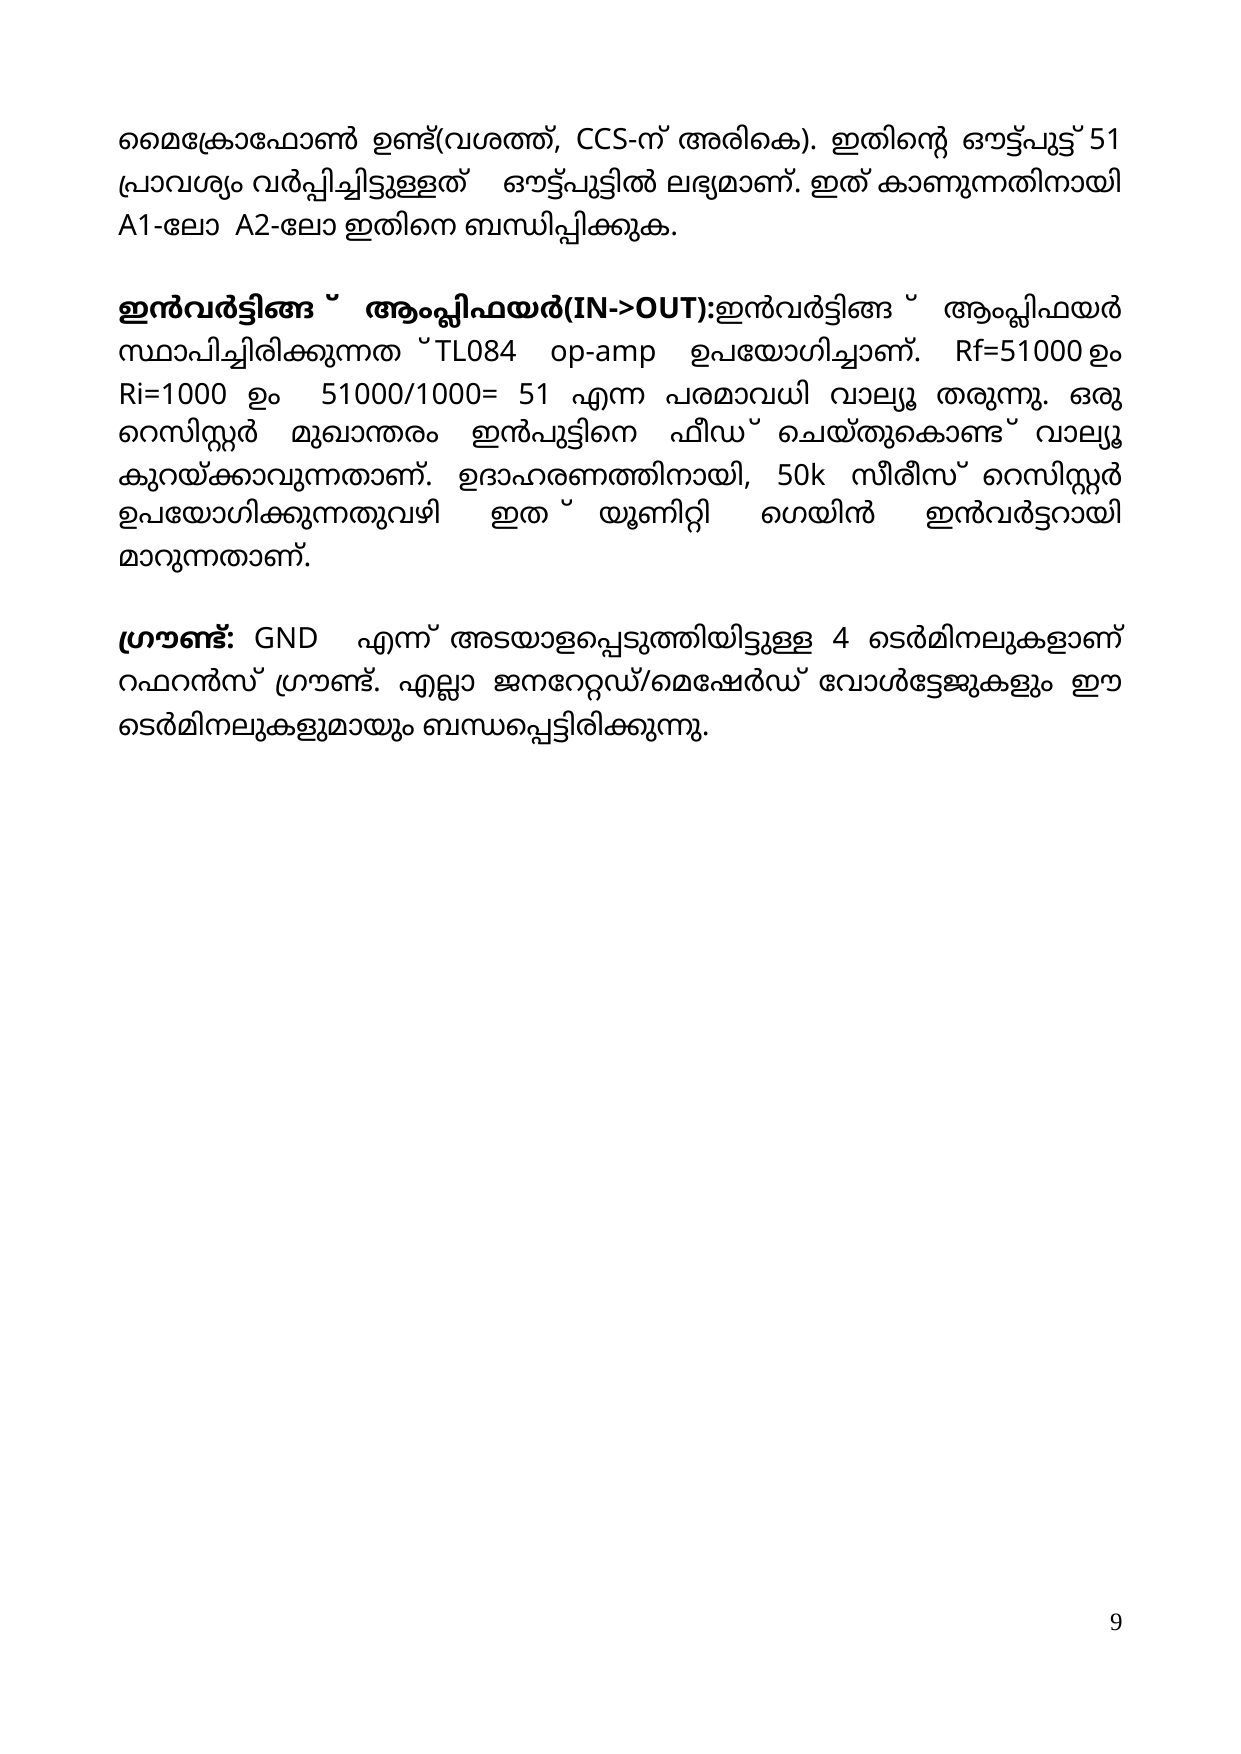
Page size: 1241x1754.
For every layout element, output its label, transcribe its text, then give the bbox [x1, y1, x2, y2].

text ഗ്രൗണ്ട്: GND എന്ന് അടയാളപ്പെടുത്തിയിട്ടുള്ള 4 ടെര്‍മിനലുകളാണ് റഫറന്‍സ് ഗ്രൗണ്ട്. എല്ലാ ജനറേറ്റഡ്/മെഷേര്‍ഡ് വോള്‍ട്ടേജുകളും ഈ ടെര്‍മിനലുകളുമായും ബന്ധപ്പെട്ടിരിക്കുന്നു. [118, 618, 1122, 747]
text മൈക്രോഫോണ്‍ ഉണ്ട്(വശത്ത്, CCS-ന് അരികെ). ഇതിന്റെ ഔട്ട്പുട്ട് 51 പ്രാവശ്യം വര്‍പ്പിച്ചിട്ടുള്ളത് ഔട്ട്പുട്ടില്‍ ലഭ്യമാണ്. ഇത് കാണുന്നതിനായി A1-ലോ A2-ലോ ഇതിനെ ബന്ധിപ്പിക്കുക. [118, 118, 1122, 247]
text ഇന്‍വര്‍ട്ടിങ്ങ് ആംപ്ലിഫയര്‍(IN->OUT):ഇന്‍വര്‍ട്ടിങ്ങ് ആംപ്ലിഫയര്‍ സ്ഥാപിച്ചിരിക്കുന്നത് TL084 op-amp ഉപയോഗിച്ചാണ്. Rf=51000ഉം Ri=1000 ഉം 51000/1000= 51 എന്ന പരമാവധി വാല്യൂ തരുന്നു. ഒരു റെസിസ്റ്റര്‍ മുഖാന്തരം ഇന്‍പുട്ടിനെ ഫീഡ് ചെയ്തുകൊണ്ട് വാല്യൂ കുറയ്ക്കാവുന്നതാണ്. ഉദാഹരണത്തിനായി, 50k സീരീസ് റെസിസ്റ്റര്‍ ഉപയോഗിക്കുന്നതുവഴി ഇത് യൂണിറ്റി ഗെയിന്‍ ഇന്‍വര്‍ട്ടറായി മാറുന്നതാണ്. [118, 287, 1122, 578]
